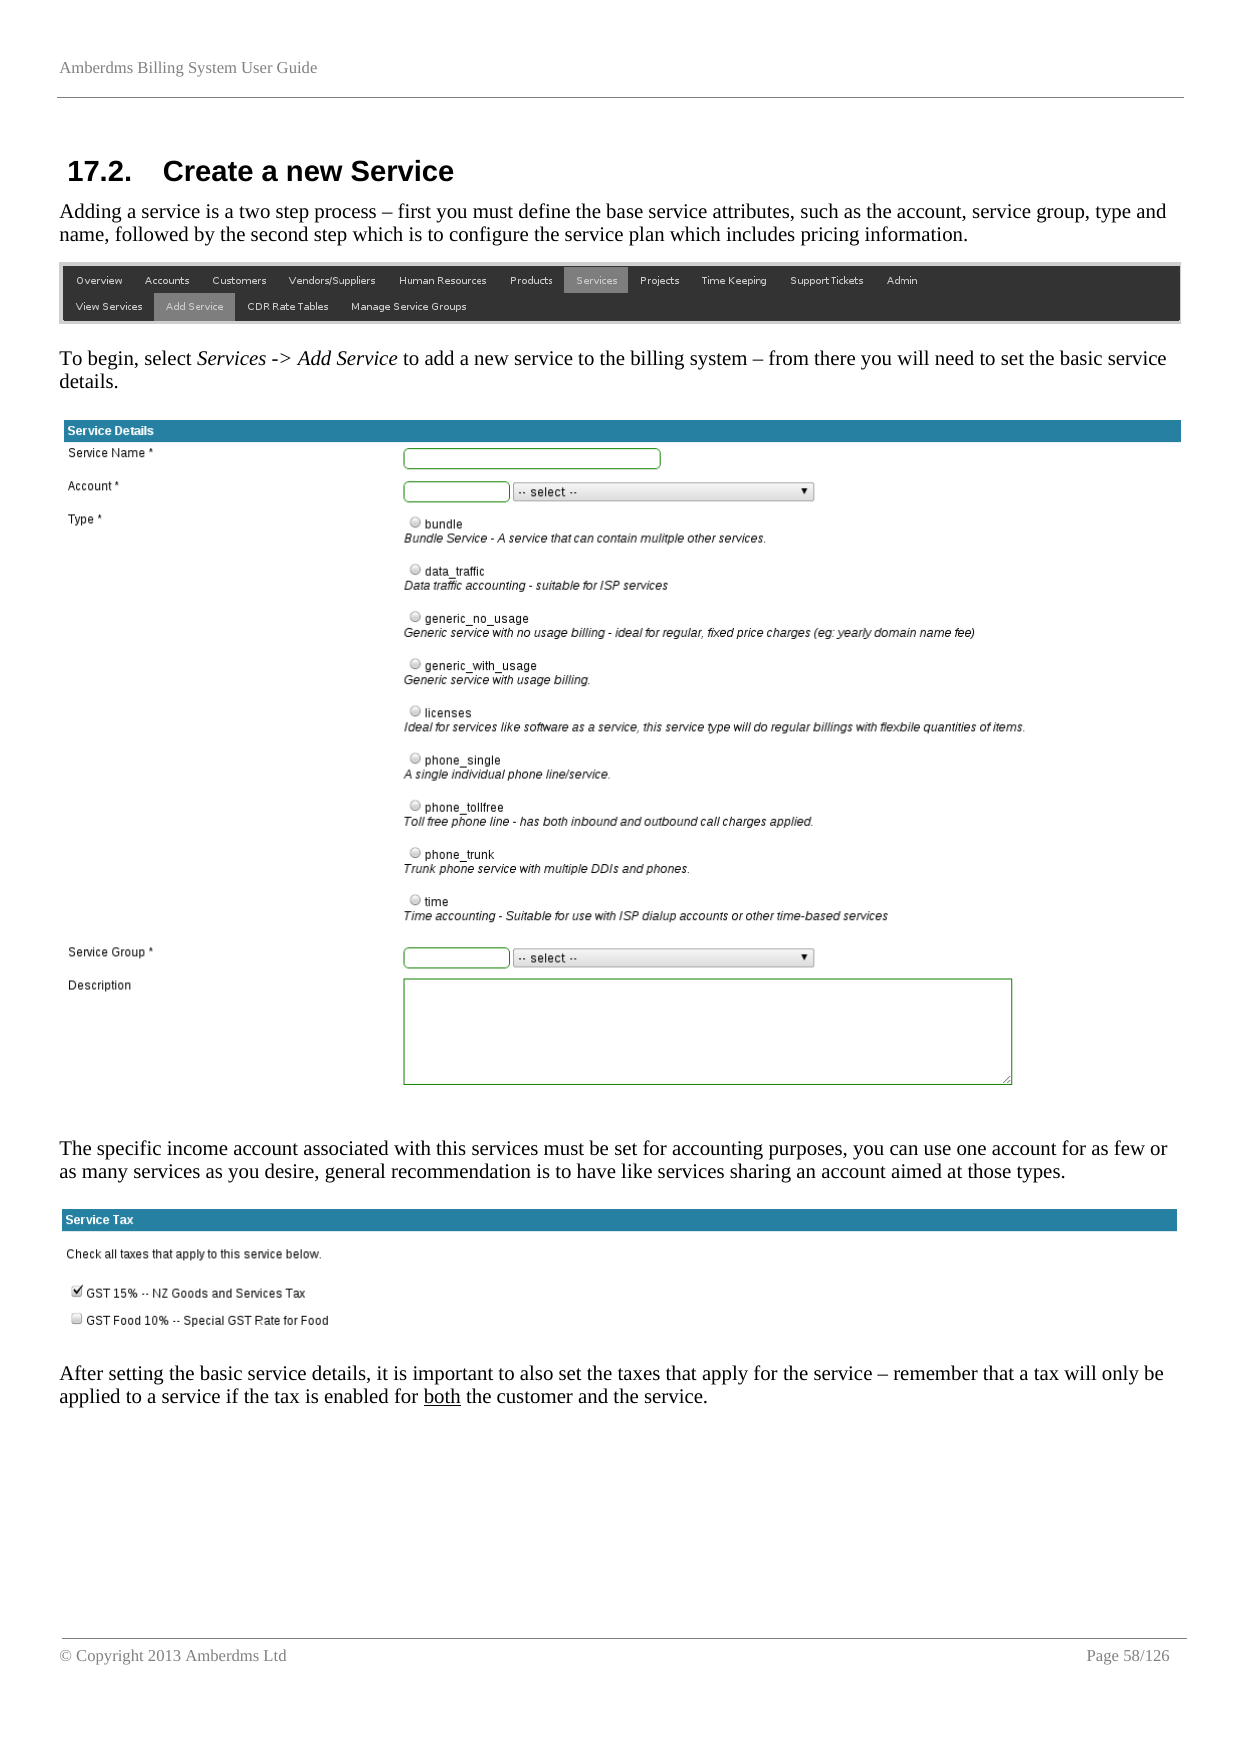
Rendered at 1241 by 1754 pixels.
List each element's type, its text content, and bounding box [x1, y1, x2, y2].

picture [59, 262, 1182, 324]
text The specific income account associated with this services must be set for accounting purposes, you can use one account for as few or as many services as you desire, general recommendation is to have like services sharing an account aimed at those types. [59, 1137, 1181, 1183]
text Adding a service is a two step process – first you must define the base service attributes, such as the account, service group, type and name, followed by the second step which is to configure the service plan which includes pricing information. [59, 200, 1181, 246]
subtitle Create a new Service [59, 155, 1181, 188]
picture [59, 1206, 1182, 1339]
picture [59, 416, 1182, 1091]
text To begin, select Services -> Add Service to add a new service to the billing system – from there you will need to set the basic service details. [59, 347, 1181, 393]
text After setting the basic service details, it is important to also set the taxes that apply for the service – remember that a tax will only be applied to a service if the tax is enabled for both the customer and the service. [59, 1362, 1181, 1408]
